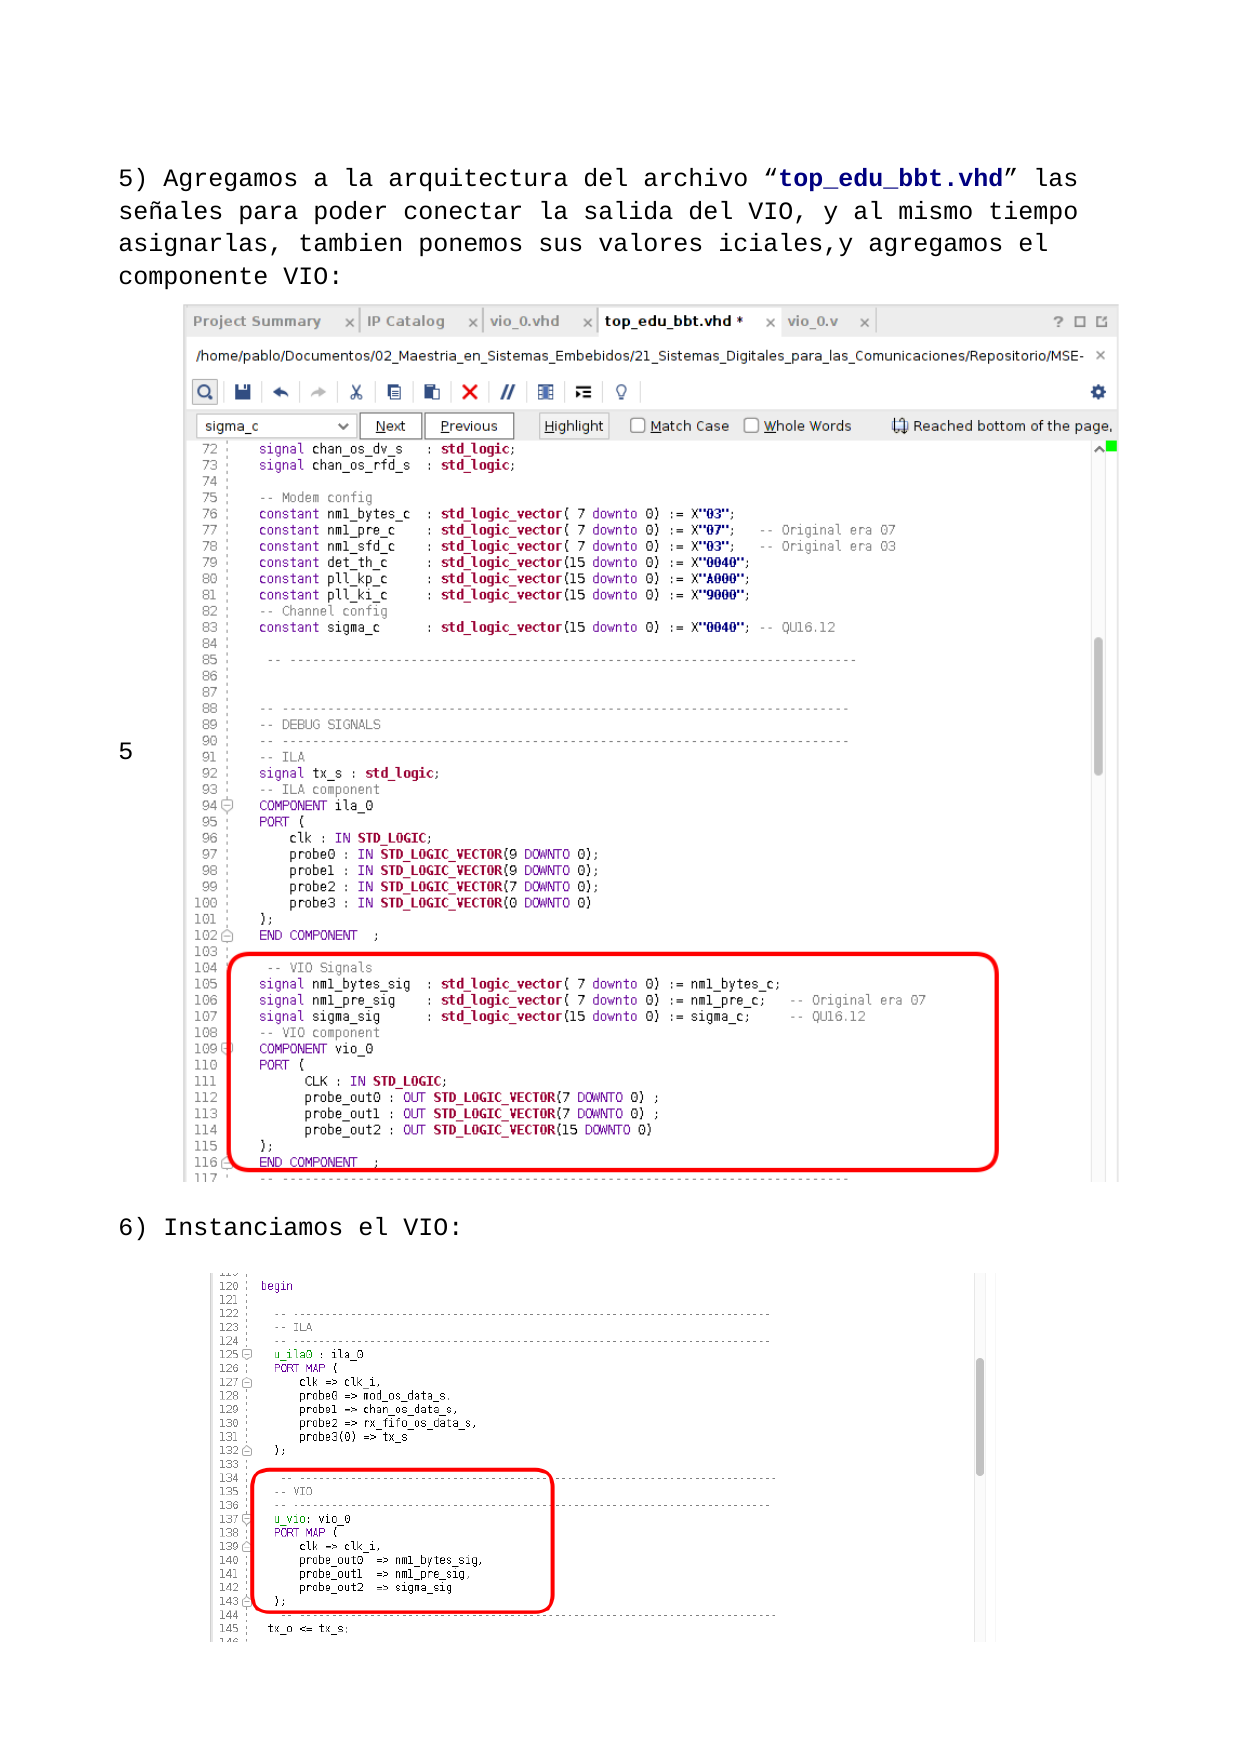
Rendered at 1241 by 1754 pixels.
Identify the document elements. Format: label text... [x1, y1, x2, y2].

text 6) Instanciamos el VIO: [118, 1214, 1122, 1243]
picture [205, 1273, 996, 1642]
text 5 [118, 739, 179, 767]
picture [179, 299, 1119, 1182]
text 5) Agregamos a la arquitectura del archivo “top_edu_bbt.vhd” las señales para poder conectar la salida del VIO, y al mismo tiempo asignarlas, tambien ponemos sus valores iciales,y agregamos el componente VIO: [118, 166, 1122, 292]
